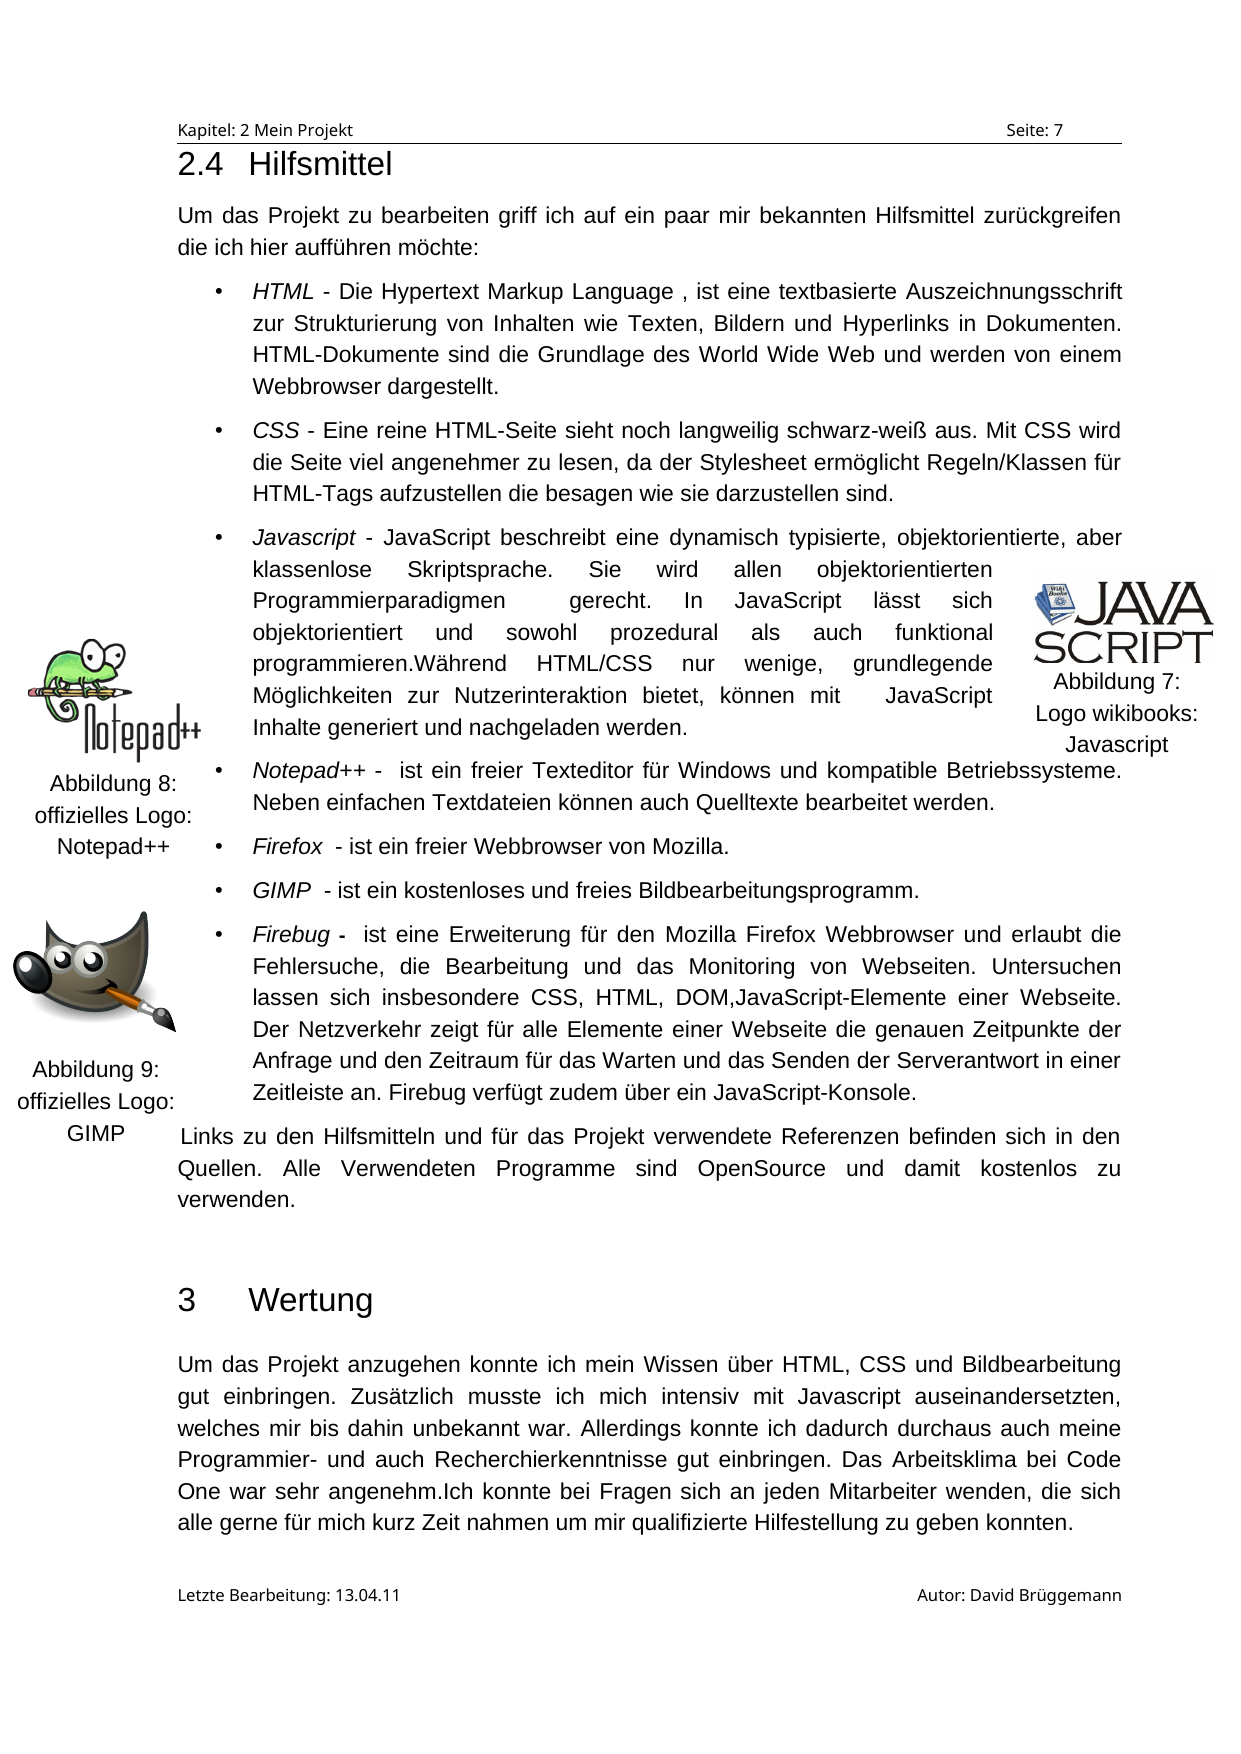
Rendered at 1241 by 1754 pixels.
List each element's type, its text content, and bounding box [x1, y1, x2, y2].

list Abbildung 7: Logo wikibooks: Javascript [993, 621, 1240, 757]
list Javascript - JavaScript beschreibt eine dynamisch typisierte, objektorientierte, aber klassenlose Skriptsprache. Sie wird allen objektorientierten Programmierparadigmen gerecht. In JavaScript lässt sich objektorientiert und sowohl prozedural als auch funktional programmieren.Während HTML/CSS nur wenige, grundlegende Möglichkeiten zur Nutzerinteraktion bietet, können mit JavaScript Inhalte generiert und nachgeladen werden. [24, 584, 202, 633]
subtitle Hilfsmittel [177, 144, 1122, 182]
picture [11, 882, 181, 1052]
list Firefox - ist ein freier Webbrowser von Mozilla. [11, 832, 180, 882]
text Um das Projekt anzugehen konnte ich mein Wissen über HTML, CSS und Bildbearbeitung gut einbringen. Zusätzlich musste ich mich intensiv mit Javascript auseinandersetzten, welches mir bis dahin unbekannt war. Allerdings konnte ich dadurch durchaus auch meine Programmier- und auch Recherchierkenntnisse gut einbringen. Das Arbeitsklima bei Code One war sehr angenehm.Ich konnte bei Fragen sich an jeden Mitarbeiter wenden, die sich alle gerne für mich kurz Zeit nahmen um mir qualifizierte Hilfestellung zu geben konnten. [177, 1351, 1122, 1536]
list Abbildung 8: offizielles Logo: Notepad++ [24, 765, 202, 859]
list Notepad++ - ist ein freier Texteditor für Windows und kompatible Betriebssysteme. Neben einfachen Textdateien können auch Quelltexte bearbeitet werden. [215, 757, 1122, 815]
text Links zu den Hilfsmitteln und für das Projekt verwendete Referenzen befinden sich in den Quellen. Alle Verwendeten Programme sind OpenSource und damit kostenlos zu verwenden. [177, 1123, 1122, 1213]
list Firefox - ist ein freier Webbrowser von Mozilla. [215, 833, 1122, 859]
subtitle Wertung [177, 1280, 1122, 1319]
list Abbildung 9: offizielles Logo: GIMP [11, 1052, 180, 1146]
picture [24, 633, 203, 765]
text Um das Projekt zu bearbeiten griff ich auf ein paar mir bekannten Hilfsmittel zurückgreifen die ich hier aufführen möchte: [177, 202, 1122, 260]
list Javascript - JavaScript beschreibt eine dynamisch typisierte, objektorientierte, aber klassenlose Skriptsprache. Sie wird allen objektorientierten Programmierparadigmen gerecht. In JavaScript lässt sich objektorientiert und sowohl prozedural als auch funktional programmieren.Während HTML/CSS nur wenige, grundlegende Möglichkeiten zur Nutzerinteraktion bietet, können mit JavaScript Inhalte generiert und nachgeladen werden. [215, 524, 1122, 740]
picture [1032, 571, 1215, 663]
list GIMP - ist ein kostenloses und freies Bildbearbeitungsprogramm. [215, 877, 1122, 903]
list Firebug - ist eine Erweiterung für den Mozilla Firefox Webbrowser und erlaubt die Fehlersuche, die Bearbeitung und das Monitoring von Webseiten. Untersuchen lassen sich insbesondere CSS, HTML, DOM,JavaScript-Elemente einer Webseite. Der Netzverkehr zeigt für alle Elemente einer Webseite die genauen Zeitpunkte der Anfrage und den Zeitraum für das Warten und das Senden der Serverantwort in einer Zeitleiste an. Firebug verfügt zudem über ein JavaScript-Konsole. [215, 921, 1122, 1105]
list HTML - Die Hypertext Markup Language , ist eine textbasierte Auszeichnungsschrift zur Strukturierung von Inhalten wie Texten, Bildern und Hyperlinks in Dokumenten. HTML-Dokumente sind die Grundlage des World Wide Web und werden von einem Webbrowser dargestellt. [215, 278, 1122, 399]
list CSS - Eine reine HTML-Seite sieht noch langweilig schwarz-weiß aus. Mit CSS wird die Seite viel angenehmer zu lesen, da der Stylesheet ermöglicht Regeln/Klassen für HTML-Tags aufzustellen die besagen wie sie darzustellen sind. [215, 417, 1122, 506]
